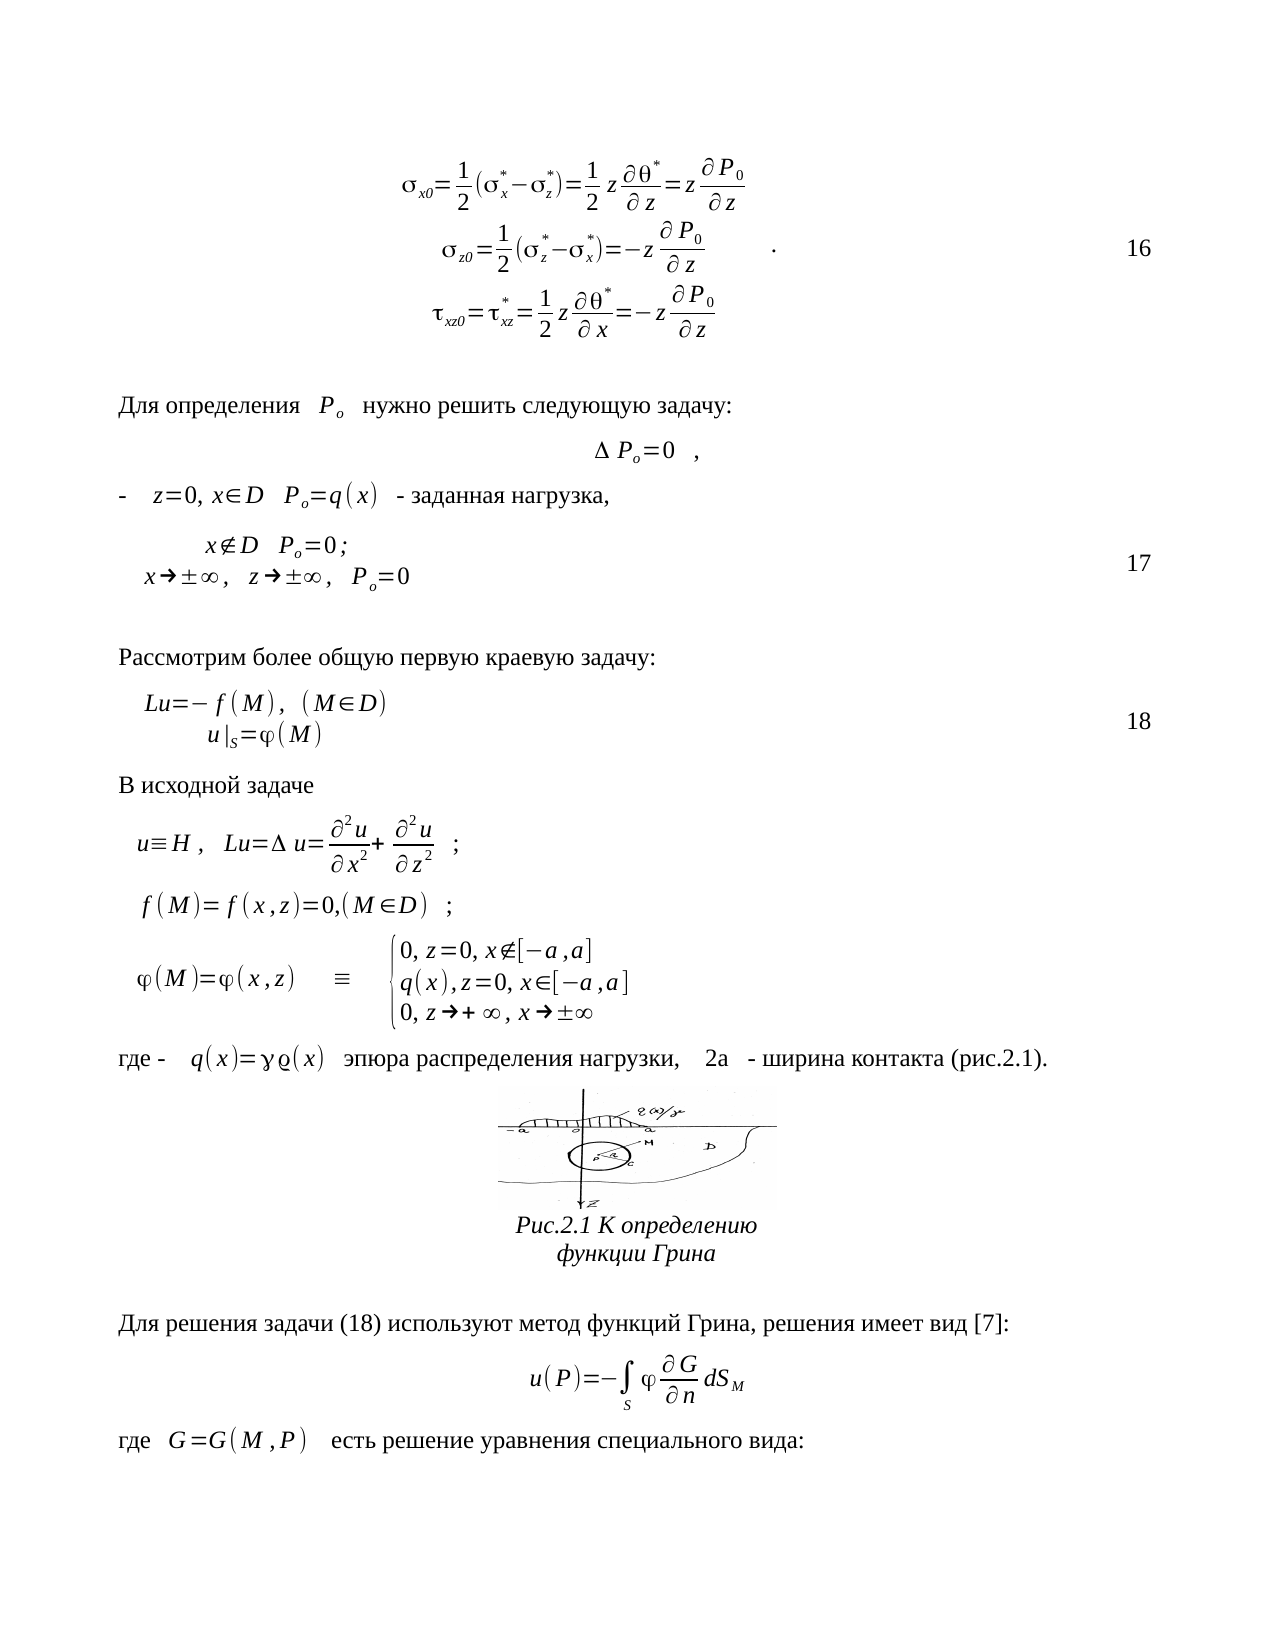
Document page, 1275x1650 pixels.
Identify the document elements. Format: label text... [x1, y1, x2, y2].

text где есть решение уравнения специального вида: [118, 1426, 1157, 1456]
table_header . [118, 147, 1041, 361]
text ; [118, 811, 1157, 877]
text - - заданная нагрузка, [118, 480, 1157, 512]
text где - эпюра распределения нагрузки, - ширина контакта (рис.2.1). [118, 1043, 1157, 1074]
text Для решения задачи (18) используют метод функций Грина, решения имеет вид [7]: [118, 1308, 1157, 1337]
text Рис.2.1 К определению функции Грина [498, 1210, 777, 1267]
text ; [118, 890, 1157, 920]
table_header 17 [1041, 525, 1157, 613]
text , [118, 435, 1157, 467]
table_header [118, 683, 1041, 770]
table_header 16 [1041, 147, 1157, 361]
text Для определениянужно решить следующую задачу: [118, 390, 1157, 422]
text В исходной задаче [118, 770, 1157, 799]
table_header [118, 525, 1041, 613]
table_header 18 [1041, 683, 1157, 770]
text Рассмотрим более общую первую краевую задачу: [118, 642, 1157, 670]
picture [498, 1086, 777, 1210]
